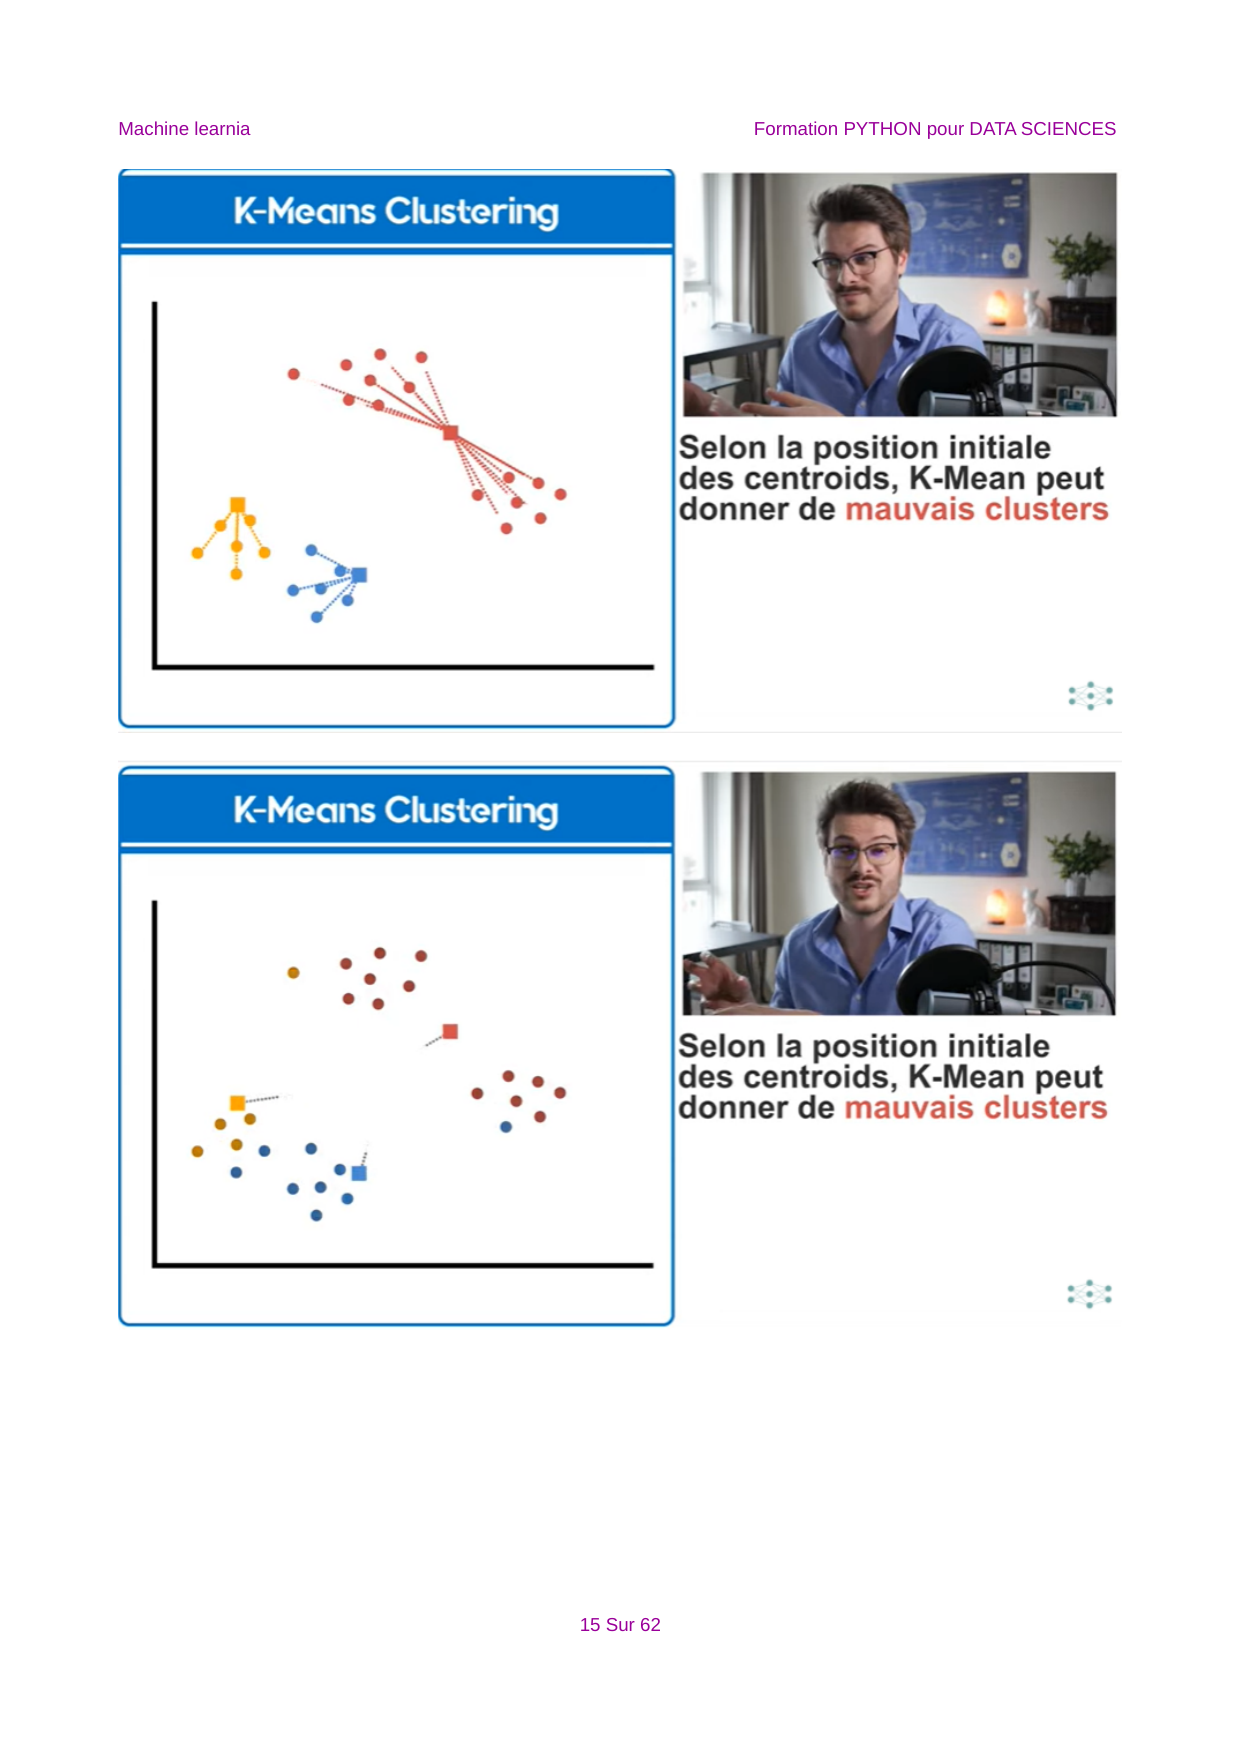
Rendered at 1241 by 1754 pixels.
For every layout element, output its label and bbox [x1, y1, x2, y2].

picture [118, 169, 1122, 733]
picture [118, 760, 1122, 1330]
